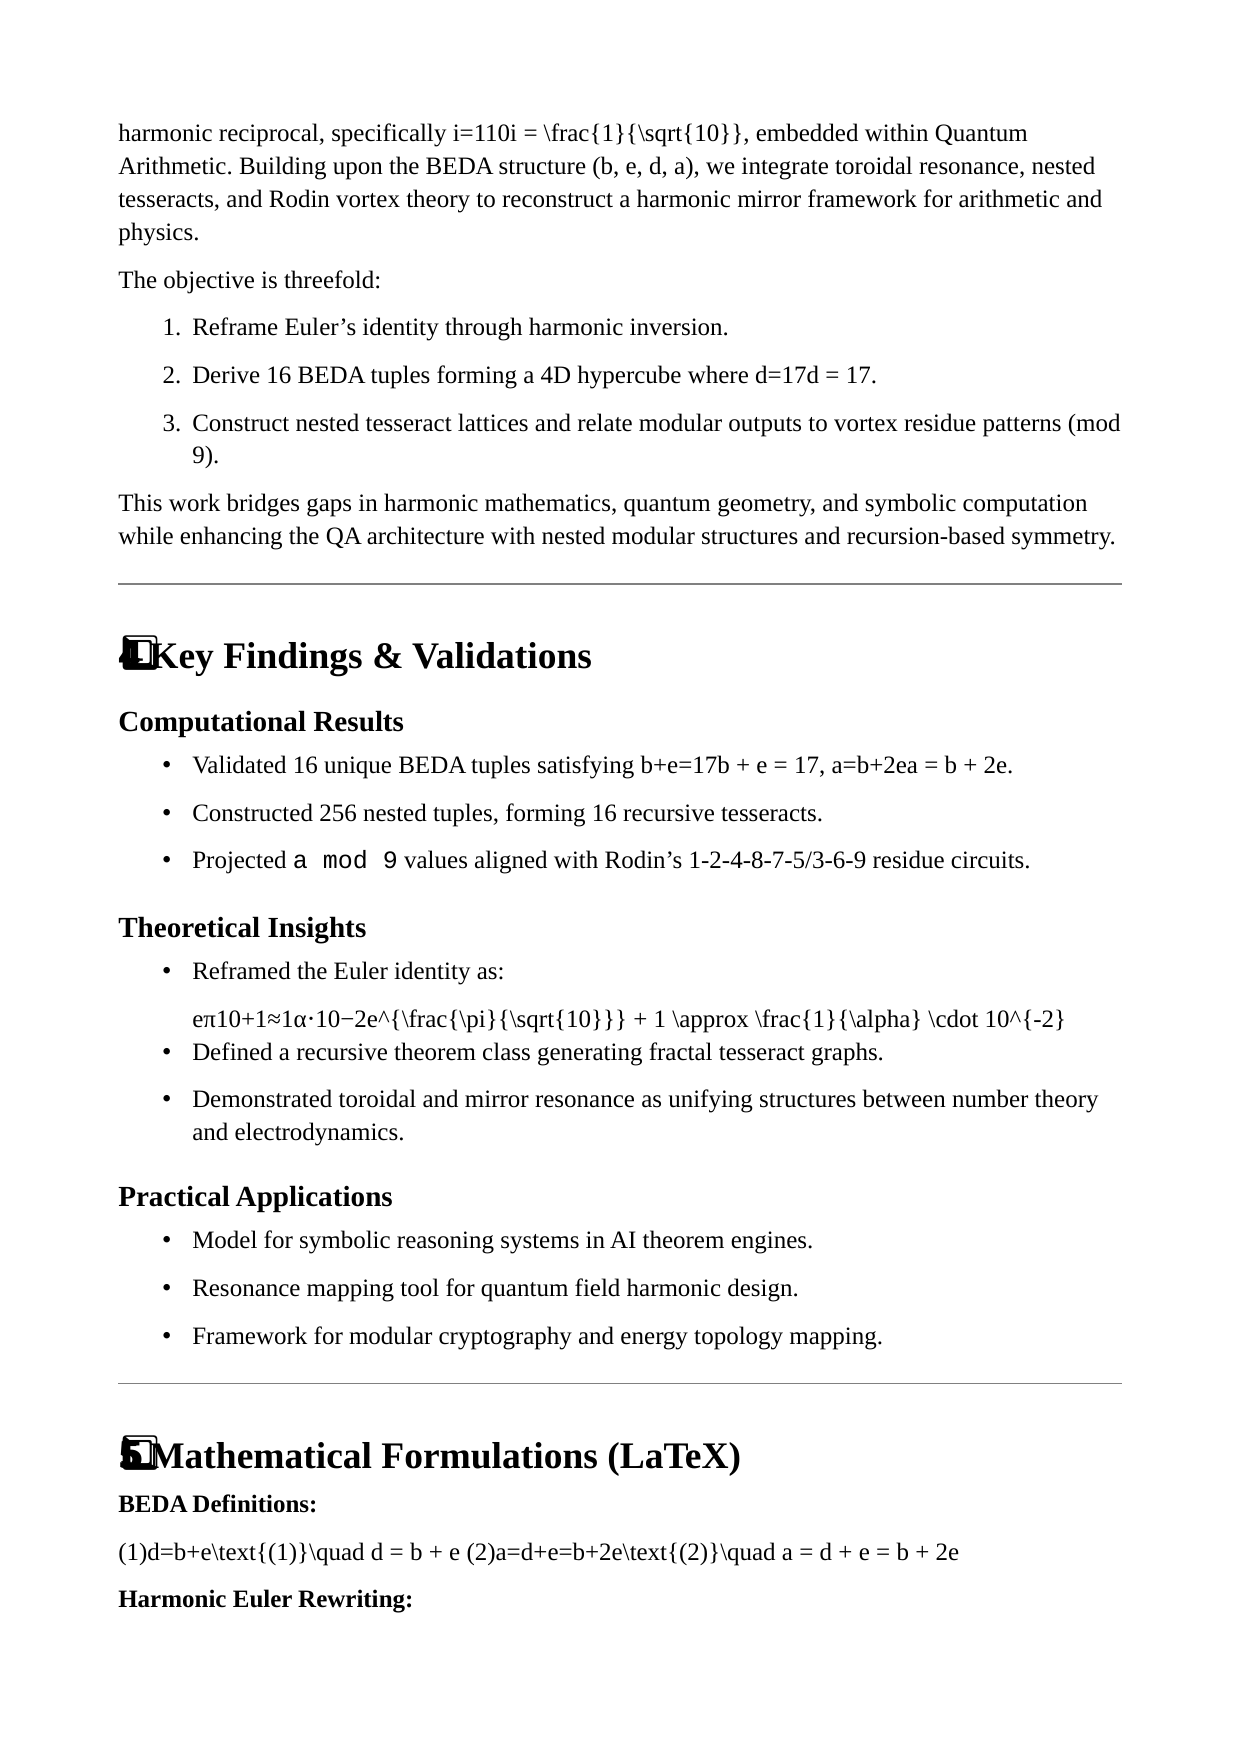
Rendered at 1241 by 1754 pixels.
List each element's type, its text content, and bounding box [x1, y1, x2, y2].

text harmonic reciprocal, specifically i=110i = \frac{1}{\sqrt{10}}, embedded within Quantum Arithmetic. Building upon the BEDA structure (b, e, d, a), we integrate toroidal resonance, nested tesseracts, and Rodin vortex theory to reconstruct a harmonic mirror framework for arithmetic and physics. [118, 118, 1122, 246]
list Resonance mapping tool for quantum field harmonic design. [162, 1273, 1122, 1302]
list Framework for modular cryptography and energy topology mapping. [162, 1321, 1122, 1349]
list Reframe Euler’s identity through harmonic inversion. [162, 312, 1122, 341]
list Defined a recursive theorem class generating fractal tesseract graphs. [162, 1037, 1122, 1065]
text This work bridges gaps in harmonic mathematics, quantum geometry, and symbolic computation while enhancing the QA architecture with nested modular structures and recursion-based symmetry. [118, 488, 1122, 550]
list Derive 16 BEDA tuples forming a 4D hypercube where d=17d = 17. [162, 360, 1122, 389]
list Validated 16 unique BEDA tuples satisfying b+e=17b + e = 17, a=b+2ea = b + 2e. [162, 750, 1122, 779]
subtitle Theoretical Insights [118, 910, 1122, 943]
list Demonstrated toroidal and mirror resonance as unifying structures between number theory and electrodynamics. [162, 1084, 1122, 1146]
list Projected a mod 9 values aligned with Rodin’s 1-2-4-8-7-5/3-6-9 residue circuits. [162, 845, 1122, 876]
text (1)d=b+e\text{(1)}\quad d = b + e (2)a=d+e=b+2e\text{(2)}\quad a = d + e = b + 2e [118, 1537, 1122, 1565]
text Harmonic Euler Rewriting: [118, 1584, 1122, 1613]
subtitle Computational Results [118, 704, 1122, 738]
list Construct nested tesseract lattices and relate modular outputs to vortex residue patterns (mod 9). [162, 408, 1122, 469]
list eπ10+1≈1α⋅10−2e^{\frac{\pi}{\sqrt{10}}} + 1 \approx \frac{1}{\alpha} \cdot 10^{-2} [162, 1004, 1122, 1032]
text The objective is threefold: [118, 265, 1122, 293]
text BEDA Definitions: [118, 1489, 1122, 1518]
list Constructed 256 nested tuples, forming 16 recursive tesseracts. [162, 798, 1122, 827]
list Model for symbolic reasoning systems in AI theorem engines. [162, 1226, 1122, 1254]
subtitle Practical Applications [118, 1179, 1122, 1213]
subtitle 5️⃣ Mathematical Formulations (LaTeX) [118, 1433, 1122, 1477]
list Reframed the Euler identity as: [162, 956, 1122, 985]
subtitle 4️⃣ Key Findings & Validations [118, 634, 1122, 677]
